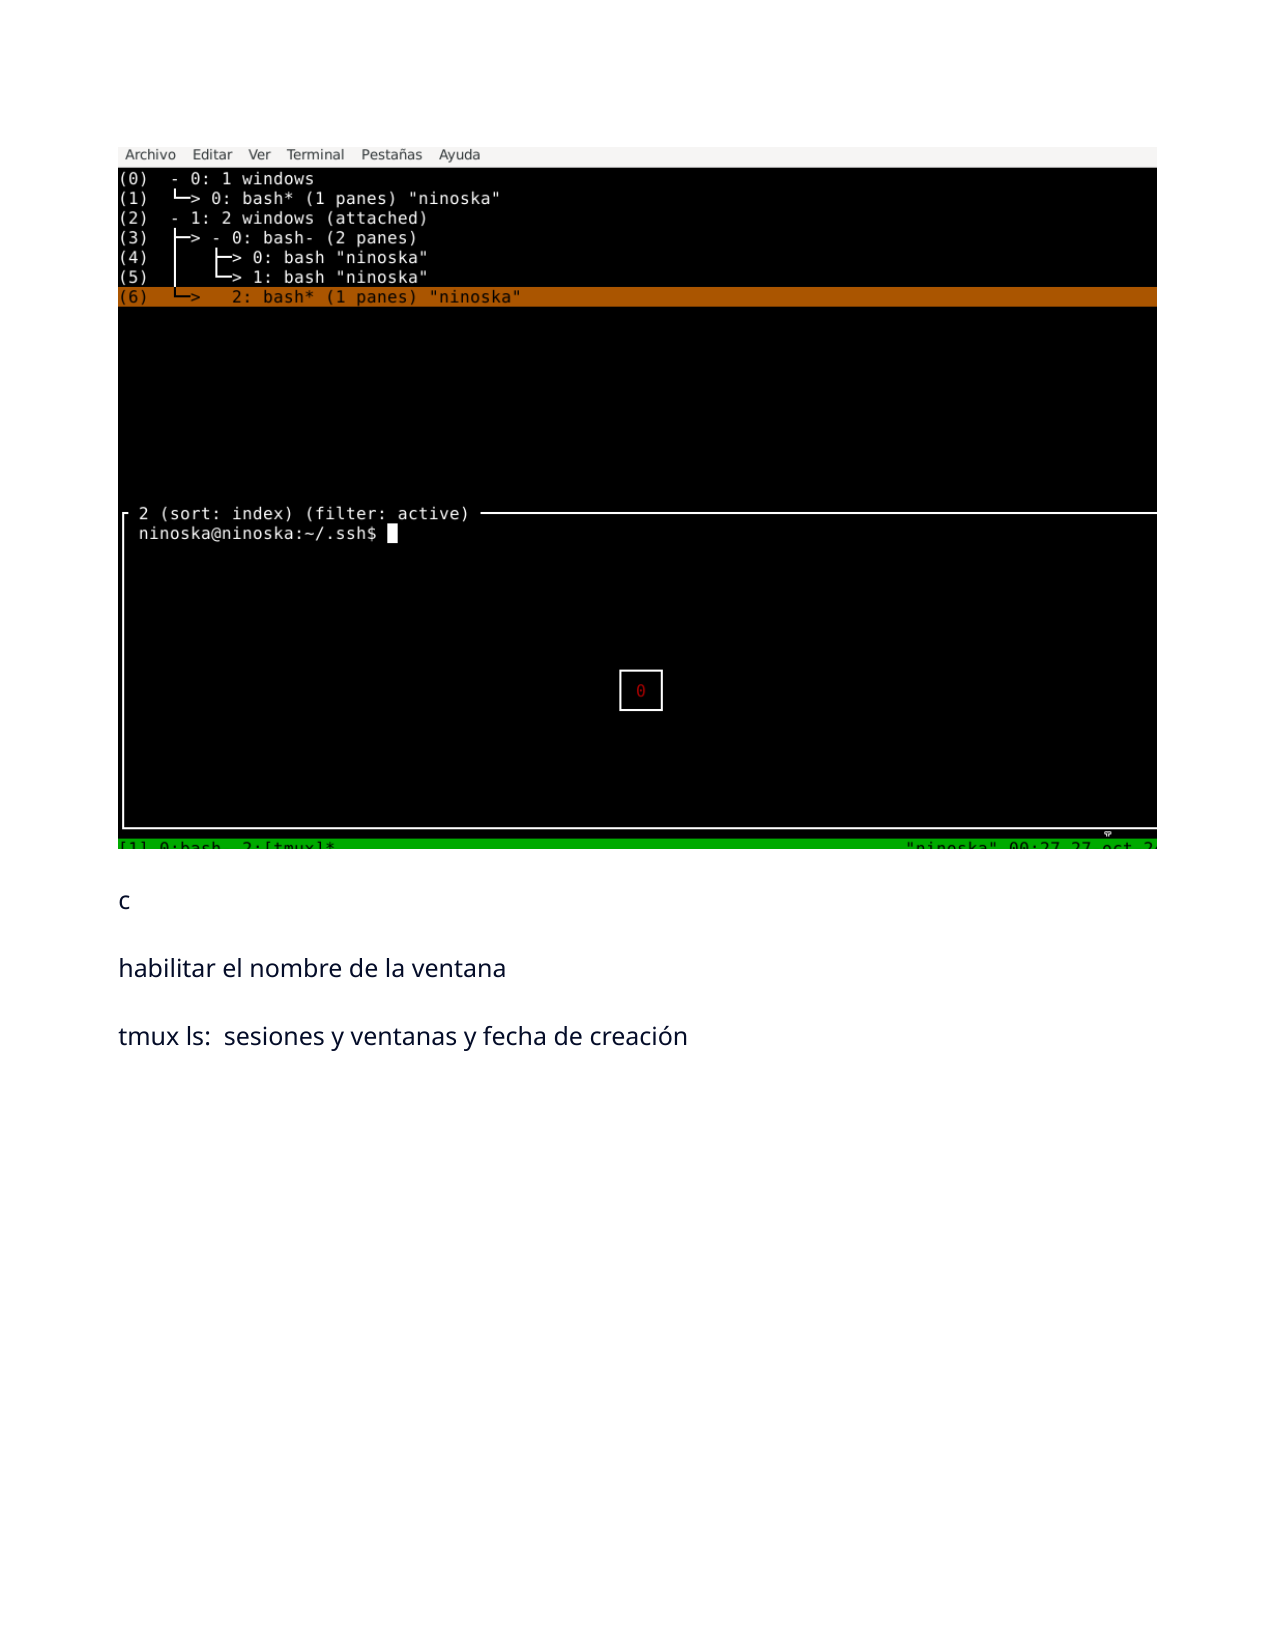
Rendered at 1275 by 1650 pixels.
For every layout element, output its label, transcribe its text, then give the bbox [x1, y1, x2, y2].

text c [118, 882, 1157, 916]
text tmux ls: sesiones y ventanas y fecha de creación [118, 1019, 1157, 1053]
text habilitar el nombre de la ventana [118, 951, 1157, 984]
picture [118, 147, 1157, 849]
